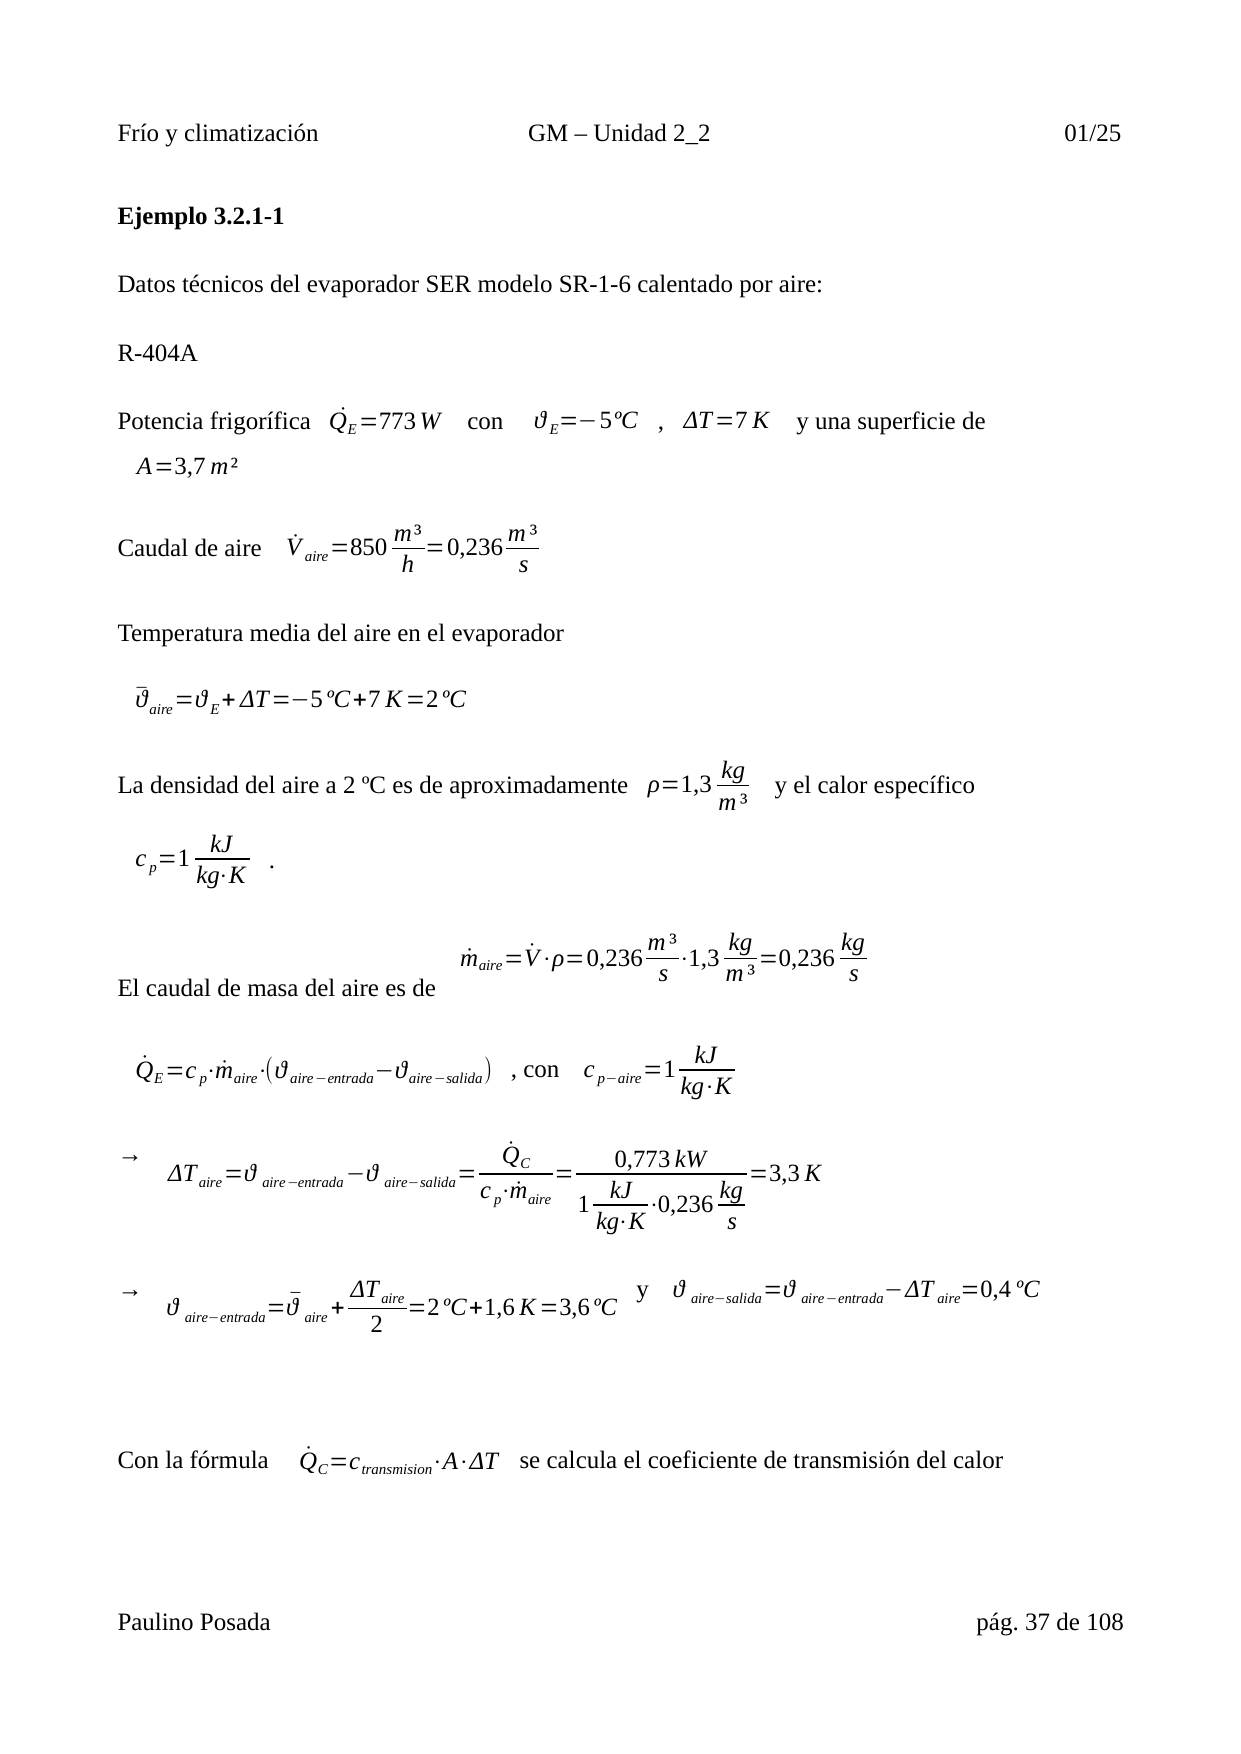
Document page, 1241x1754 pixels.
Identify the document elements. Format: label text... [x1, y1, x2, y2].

text La densidad del aire a 2 ºC es de aproximadamente y el calor específico . [117, 757, 1123, 889]
text Caudal de aire [117, 519, 1123, 578]
text Potencia frigorífica con , y una superficie de [117, 406, 1123, 480]
text El caudal de masa del aire es de [117, 928, 1123, 1002]
text , con [117, 1041, 1123, 1100]
text Con la fórmula se calcula el coeficiente de transmisión del calor [117, 1445, 1123, 1478]
text → y [117, 1274, 1123, 1338]
text Ejemplo 3.2.1-1 [117, 201, 1123, 230]
text → [117, 1139, 1123, 1235]
text R-404A [117, 338, 1123, 366]
text Datos técnicos del evaporador SER modelo SR-1-6 calentado por aire: [117, 269, 1123, 298]
text Temperatura media del aire en el evaporador [117, 618, 1123, 647]
